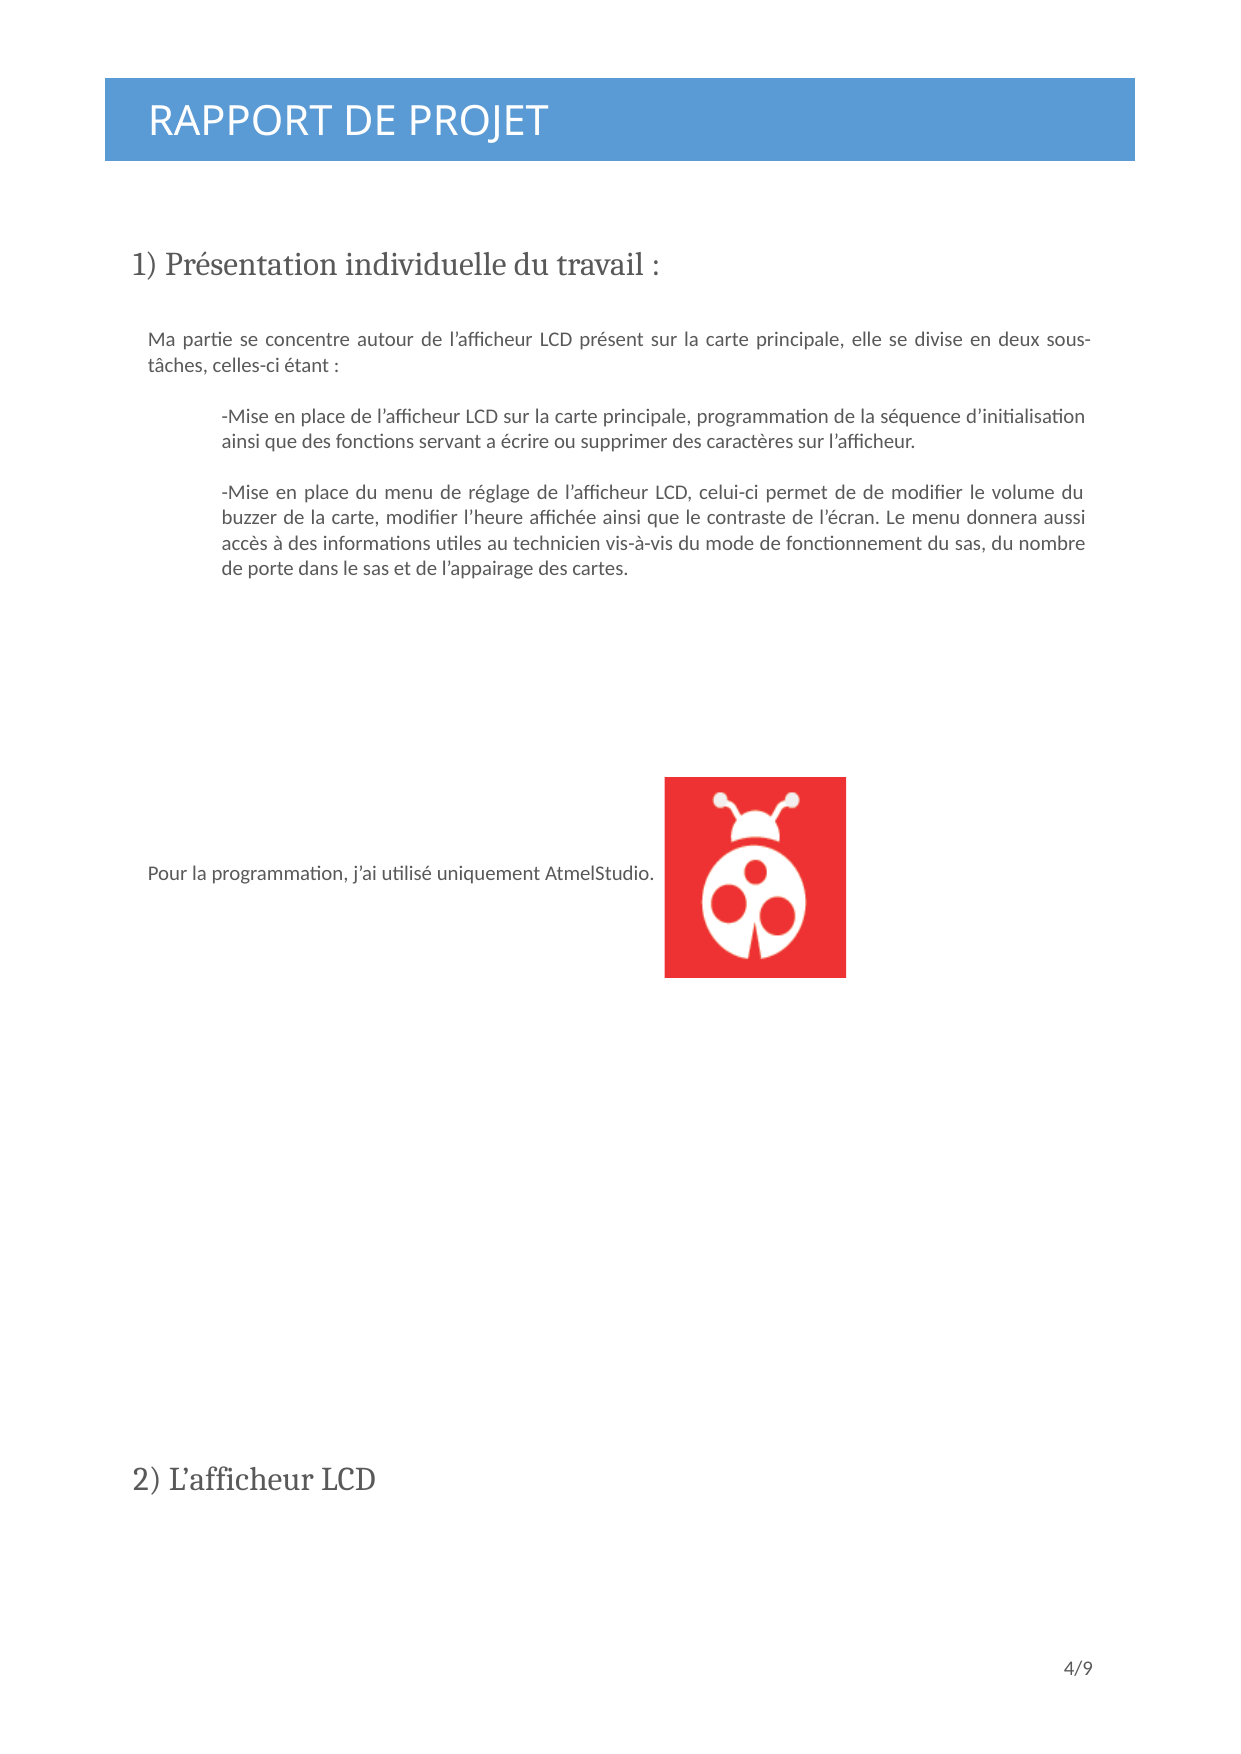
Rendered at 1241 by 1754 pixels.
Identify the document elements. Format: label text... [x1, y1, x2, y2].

picture [664, 777, 847, 978]
text -Mise en place du menu de réglage de l’afficheur LCD, celui-ci permet de de modifier le volume du buzzer de la carte, modifier l’heure affichée ainsi que le contraste de l’écran. Le menu donnera aussi accès à des informations utiles au technicien vis-à-vis du mode de fonctionnement du sas, du nombre de porte dans le sas et de l’appairage des cartes. [148, 479, 1093, 581]
subtitle 2) L’afficheur LCD [133, 1460, 1093, 1498]
picture [903, 55, 1115, 78]
subtitle 1) Présentation individuelle du travail : [133, 246, 1093, 284]
picture [903, 161, 1115, 188]
text -Mise en place de l’afficheur LCD sur la carte principale, programmation de la séquence d’initialisation ainsi que des fonctions servant a écrire ou supprimer des caractères sur l’afficheur. [148, 403, 1093, 454]
text Ma partie se concentre autour de l’afficheur LCD présent sur la carte principale, elle se divise en deux sous-tâches, celles-ci étant : [148, 327, 1093, 377]
text Pour la programmation, j’ai utilisé uniquement AtmelStudio. [148, 581, 1093, 978]
